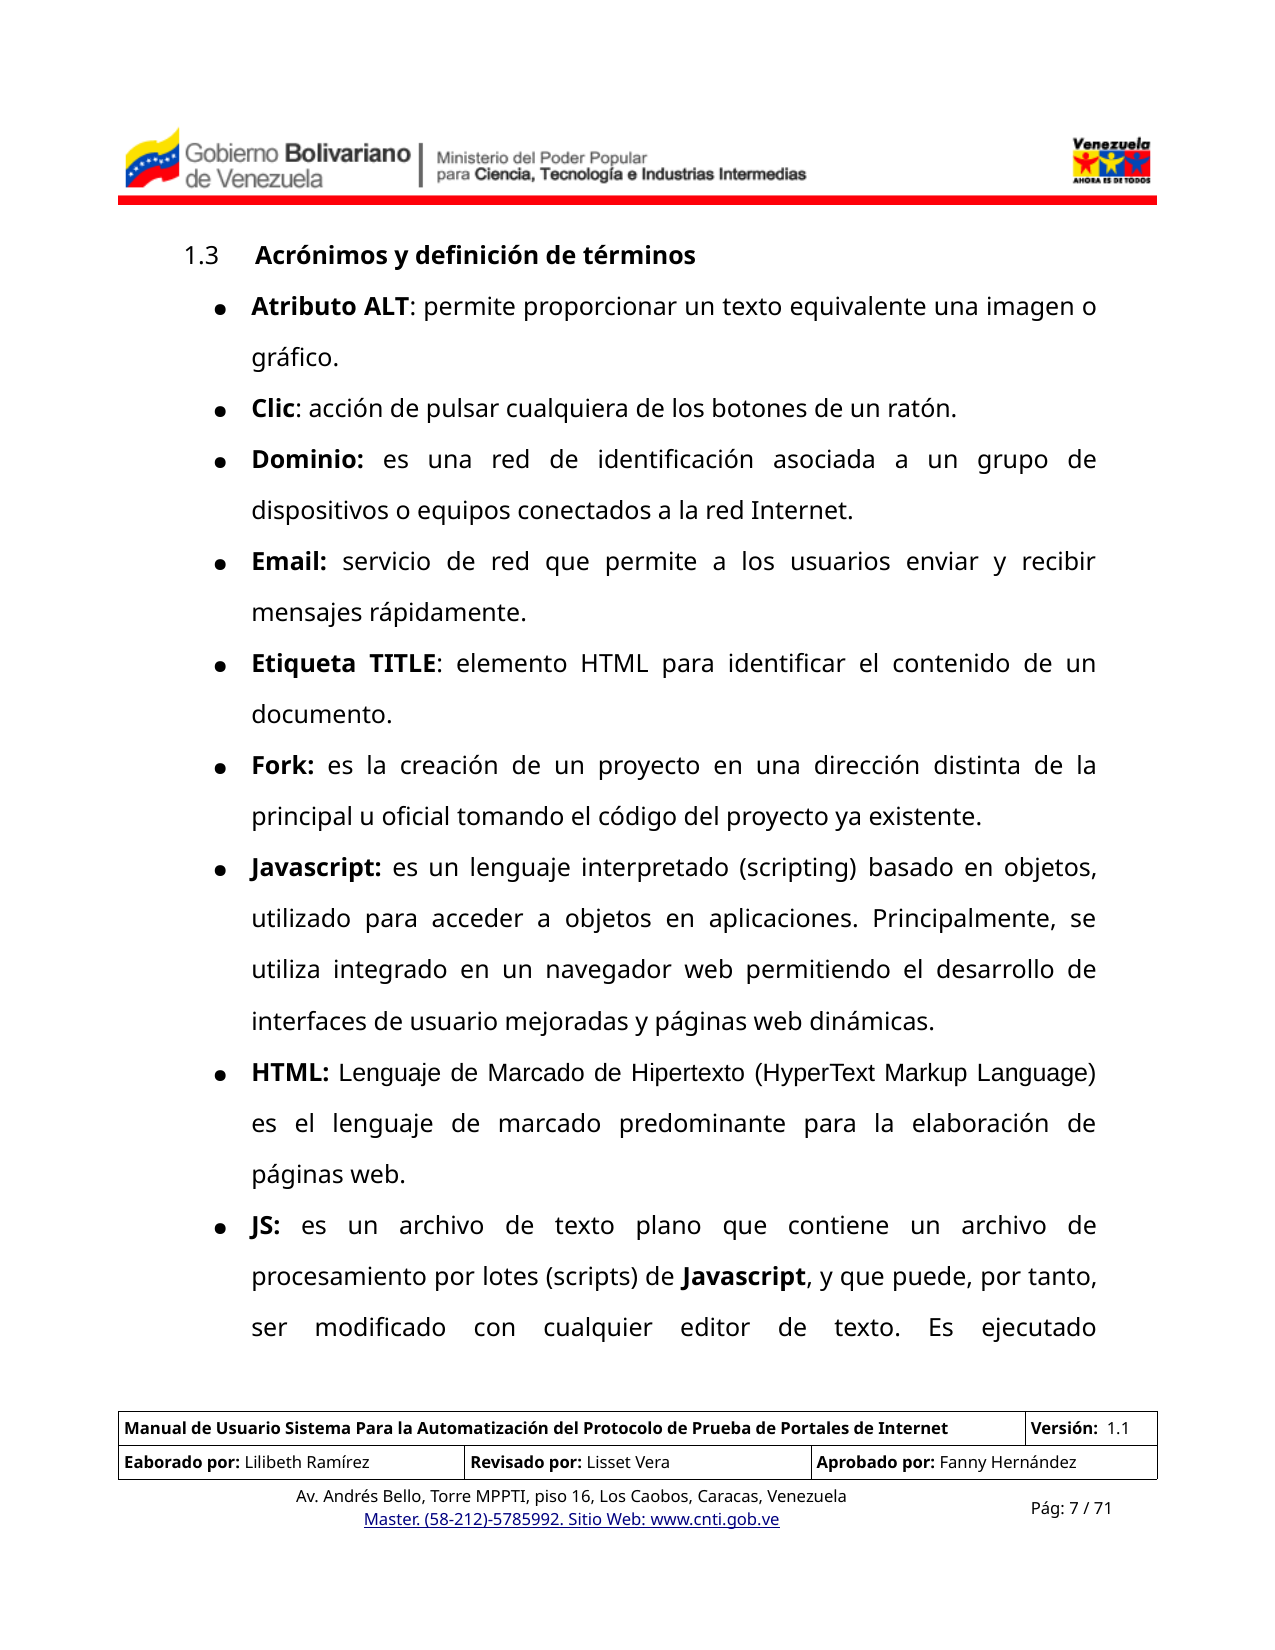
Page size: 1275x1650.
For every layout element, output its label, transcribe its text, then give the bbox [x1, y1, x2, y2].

picture [118, 119, 1157, 205]
list HTML: Lenguaje de Marcado de Hipertexto (HyperText Markup Language) es el lenguaje de marcado predominante para la elaboración de páginas web. [213, 1054, 1098, 1190]
list Etiqueta TITLE: elemento HTML para identificar el contenido de un documento. [213, 646, 1098, 731]
list JS: es un archivo de texto plano que contiene un archivo de procesamiento por lotes (scripts) de Javascript, y que puede, por tanto, ser modificado con cualquier editor de texto. Es ejecutado [213, 1207, 1098, 1343]
subtitle Acrónimos y definición de términos [118, 238, 1157, 272]
list Email: servicio de red que permite a los usuarios enviar y recibir mensajes rápidamente. [213, 544, 1098, 629]
list Clic: acción de pulsar cualquiera de los botones de un ratón. [213, 391, 1098, 425]
list Fork: es la creación de un proyecto en una dirección distinta de la principal u oficial tomando el código del proyecto ya existente. [213, 748, 1098, 833]
list Javascript: es un lenguaje interpretado (scripting) basado en objetos, utilizado para acceder a objetos en aplicaciones. Principalmente, se utiliza integrado en un navegador web permitiendo el desarrollo de interfaces de usuario mejoradas y páginas web dinámicas. [213, 850, 1098, 1037]
list Atributo ALT: permite proporcionar un texto equivalente una imagen o gráfico. [213, 289, 1098, 374]
list Dominio: es una red de identificación asociada a un grupo de dispositivos o equipos conectados a la red Internet. [213, 442, 1098, 527]
